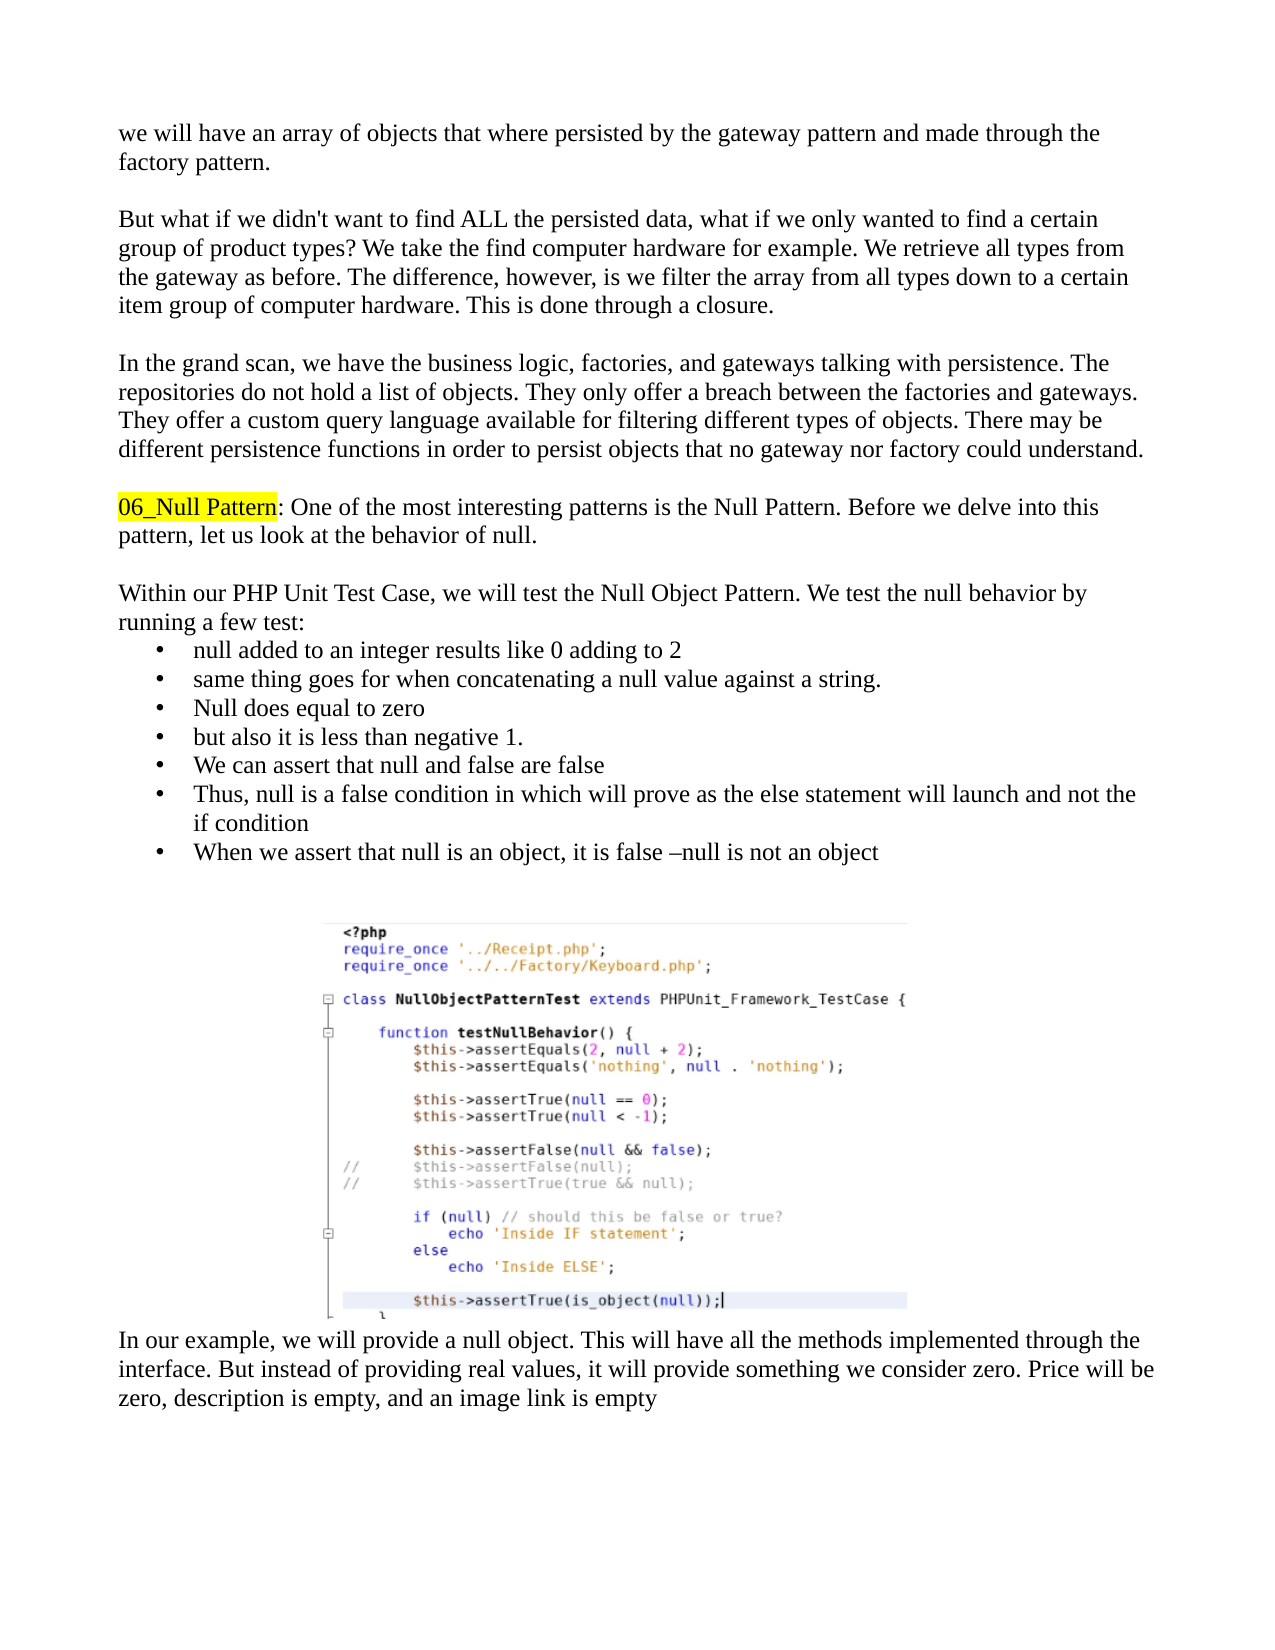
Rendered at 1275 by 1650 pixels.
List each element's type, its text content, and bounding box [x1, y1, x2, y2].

list null added to an integer results like 0 adding to 2 [156, 636, 1157, 664]
text But what if we didn't want to find ALL the persisted data, what if we only wanted to find a certain group of product types? We take the find computer hardware for example. We retrieve all types from the gateway as before. The difference, however, is we filter the array from all types down to a certain item group of computer hardware. This is done through a closure. [118, 204, 1157, 319]
list We can assert that null and false are false [156, 751, 1157, 779]
text In our example, we will provide a null object. This will have all the methods implemented through the interface. But instead of providing real values, it will provide something we consider zero. Price will be zero, description is empty, and an image link is empty [118, 1326, 1157, 1412]
text 06_Null Pattern: One of the most interesting patterns is the Null Pattern. Before we delve into this pattern, let us look at the behavior of null. [118, 492, 1157, 549]
text In the grand scan, we have the business logic, factories, and gateways talking with persistence. The repositories do not hold a list of objects. They only offer a breach between the factories and gateways. They offer a custom query language available for filtering different types of objects. There may be different persistence functions in order to persist objects that no gateway nor factory could understand. [118, 348, 1157, 463]
picture [323, 923, 908, 1319]
text Within our PHP Unit Test Case, we will test the Null Object Pattern. We test the null behavior by running a few test: [118, 578, 1157, 636]
list When we assert that null is an object, it is false –null is not an object [156, 837, 1157, 866]
list but also it is less than negative 1. [156, 722, 1157, 751]
list Thus, null is a false condition in which will prove as the else statement will launch and not the if condition [156, 779, 1157, 837]
list Null does equal to zero [156, 693, 1157, 722]
list same thing goes for when concatenating a null value against a string. [156, 664, 1157, 693]
text we will have an array of objects that where persisted by the gateway pattern and made through the factory pattern. [118, 118, 1157, 176]
